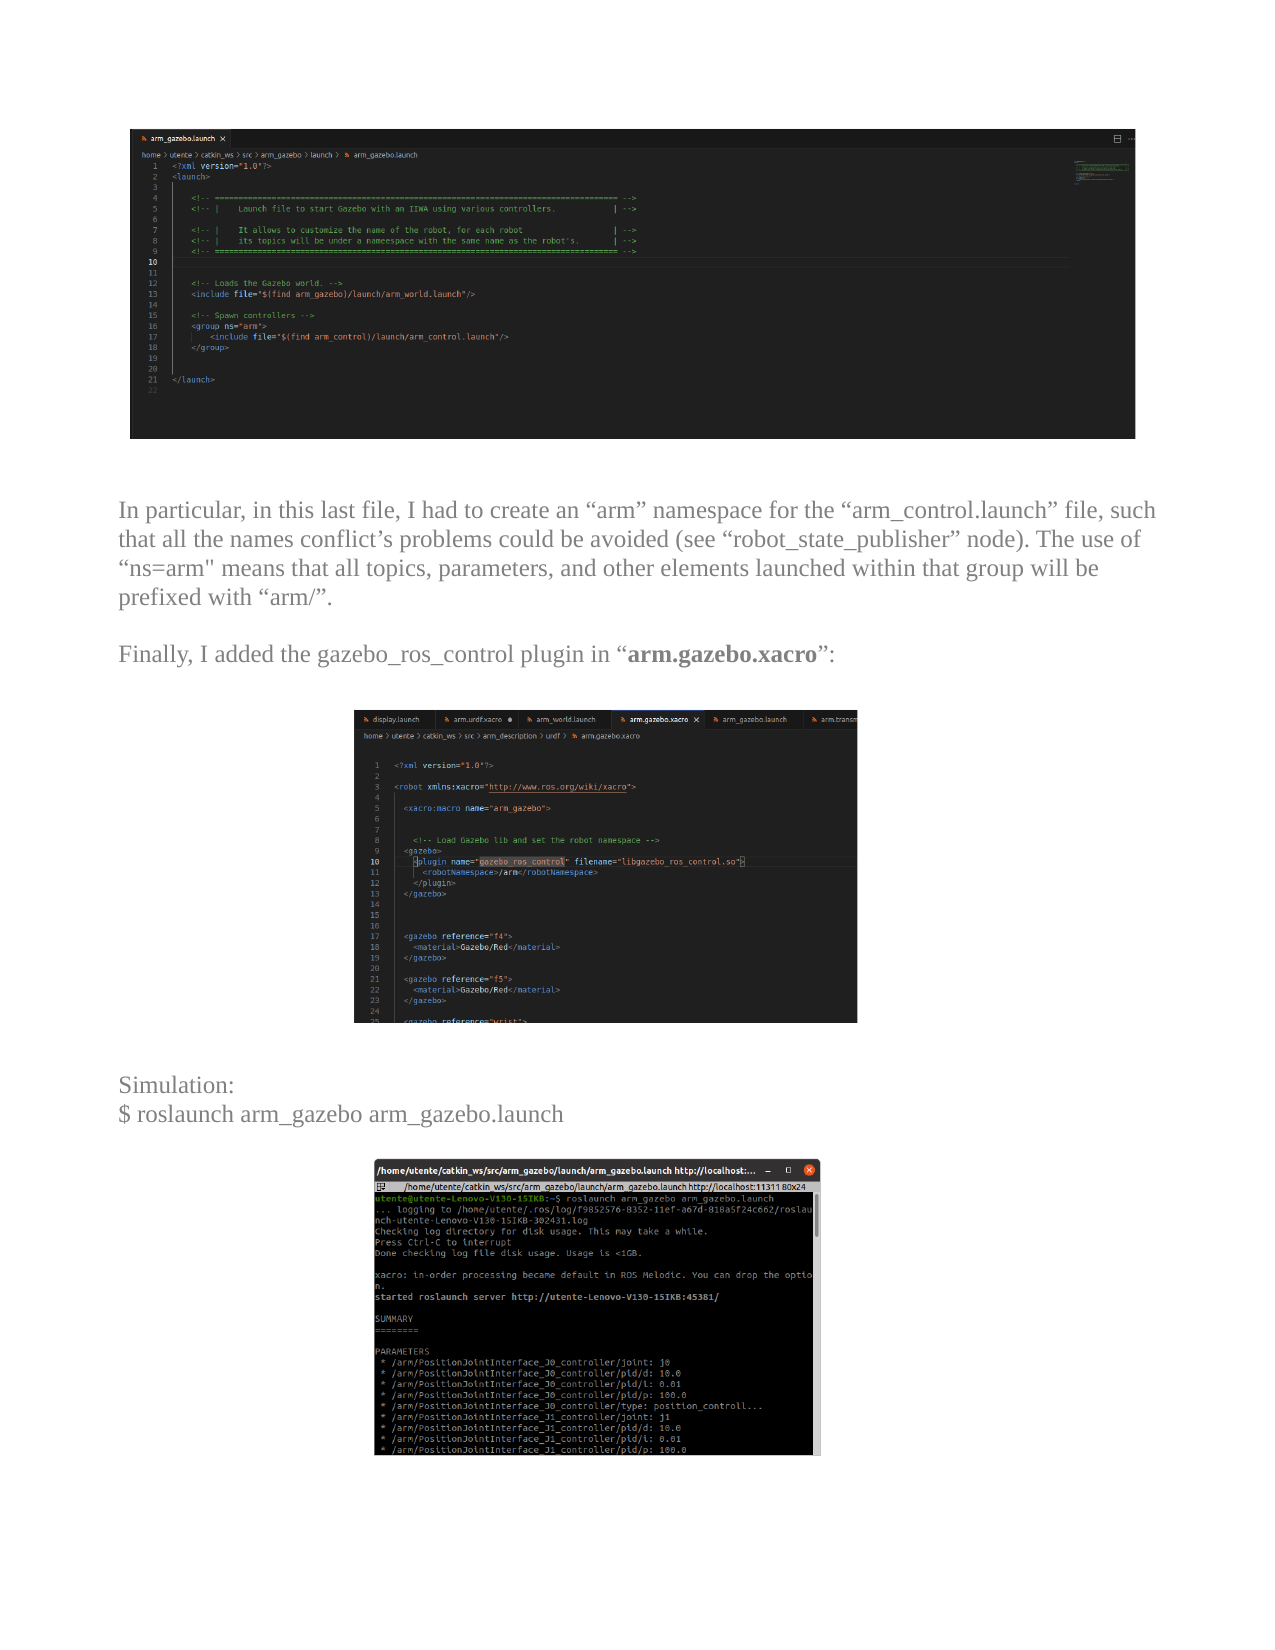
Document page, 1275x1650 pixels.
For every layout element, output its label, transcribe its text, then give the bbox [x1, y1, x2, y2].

picture [368, 1154, 825, 1461]
picture [354, 709, 409, 1023]
text In particular, in this last file, I had to create an “arm” namespace for the “arm_control.launch” file, such that all the names conflict’s problems could be avoided (see “robot_state_publisher” node). The use of “ns=arm" means that all topics, parameters, and other elements launched within that group will be prefixed with “arm/”. [118, 496, 1157, 611]
text Finally, I added the gazebo_ros_control plugin in “arm.gazebo.xacro”: [118, 639, 1157, 668]
text $ roslaunch arm_gazebo arm_gazebo.launch [118, 1099, 1157, 1128]
text Simulation: [118, 1071, 1157, 1099]
picture [130, 128, 1136, 439]
